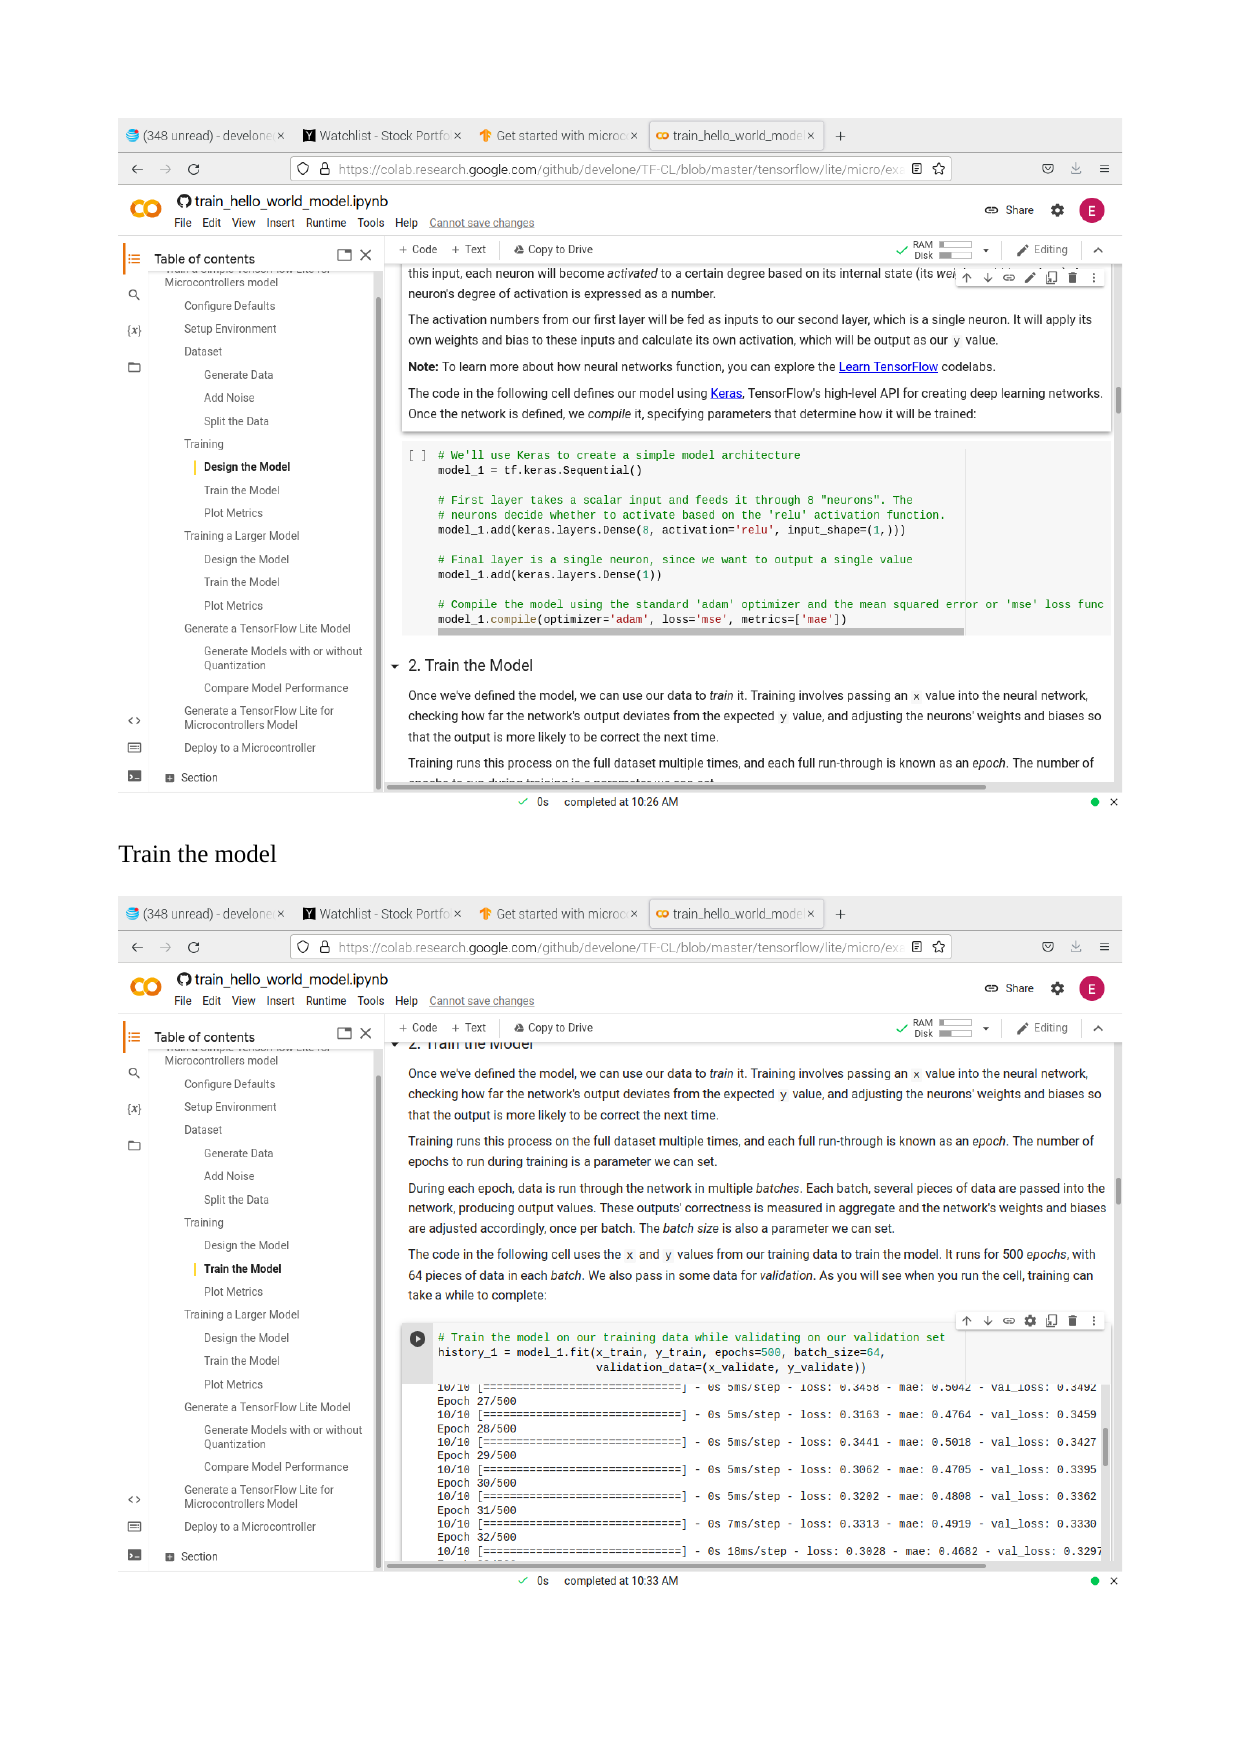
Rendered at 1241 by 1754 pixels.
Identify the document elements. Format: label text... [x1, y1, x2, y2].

picture [118, 896, 1123, 1590]
picture [118, 118, 1123, 811]
text Train the model [118, 839, 1122, 868]
